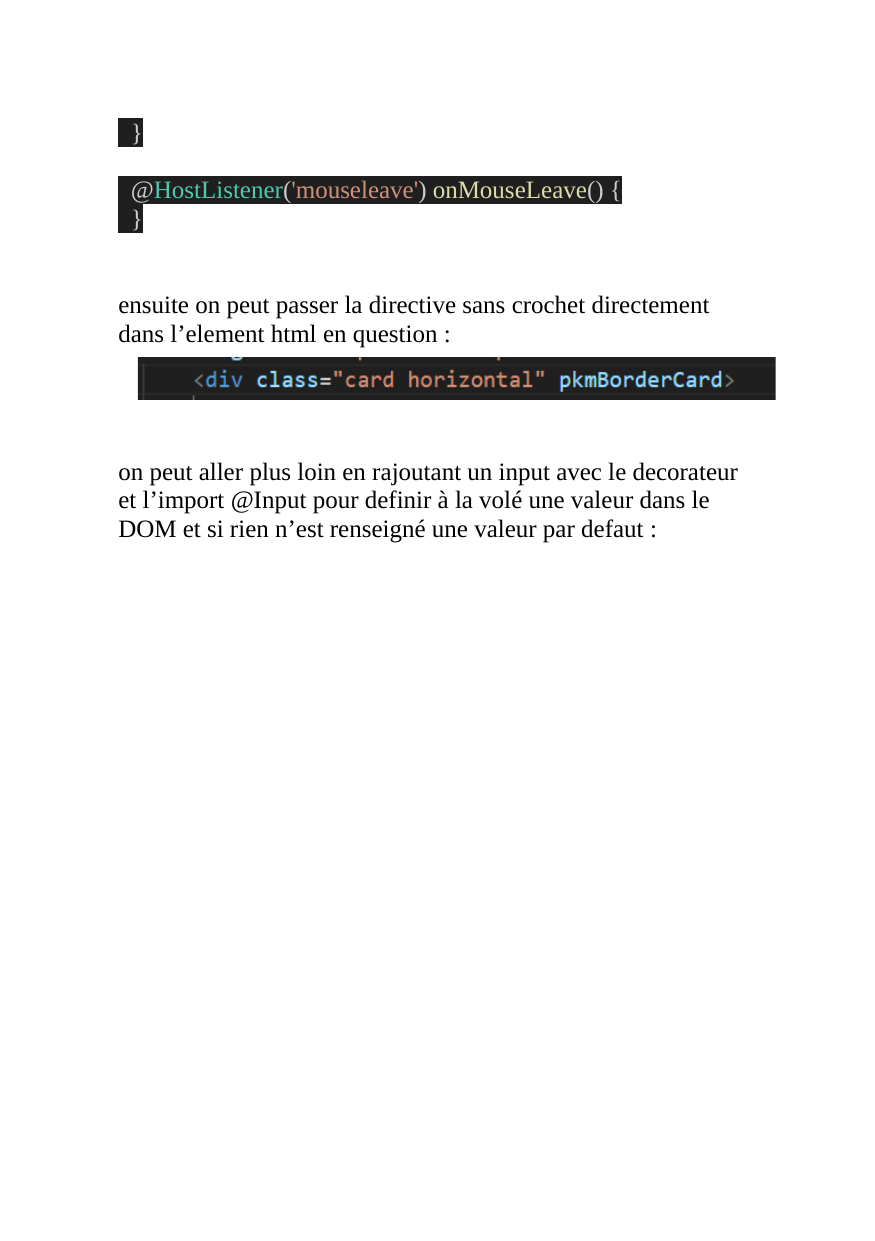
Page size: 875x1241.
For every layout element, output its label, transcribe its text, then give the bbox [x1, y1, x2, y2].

text } [118, 204, 756, 233]
text ensuite on peut passer la directive sans crochet directement dans l’element html en question : [118, 291, 756, 348]
text on peut aller plus loin en rajoutant un input avec le decorateur et l’import @Input pour definir à la volé une valeur dans le DOM et si rien n’est renseigné une valeur par defaut : [118, 457, 756, 543]
text } [118, 118, 756, 147]
picture [137, 357, 776, 400]
text @HostListener('mouseleave') onMouseLeave() { [118, 176, 756, 204]
